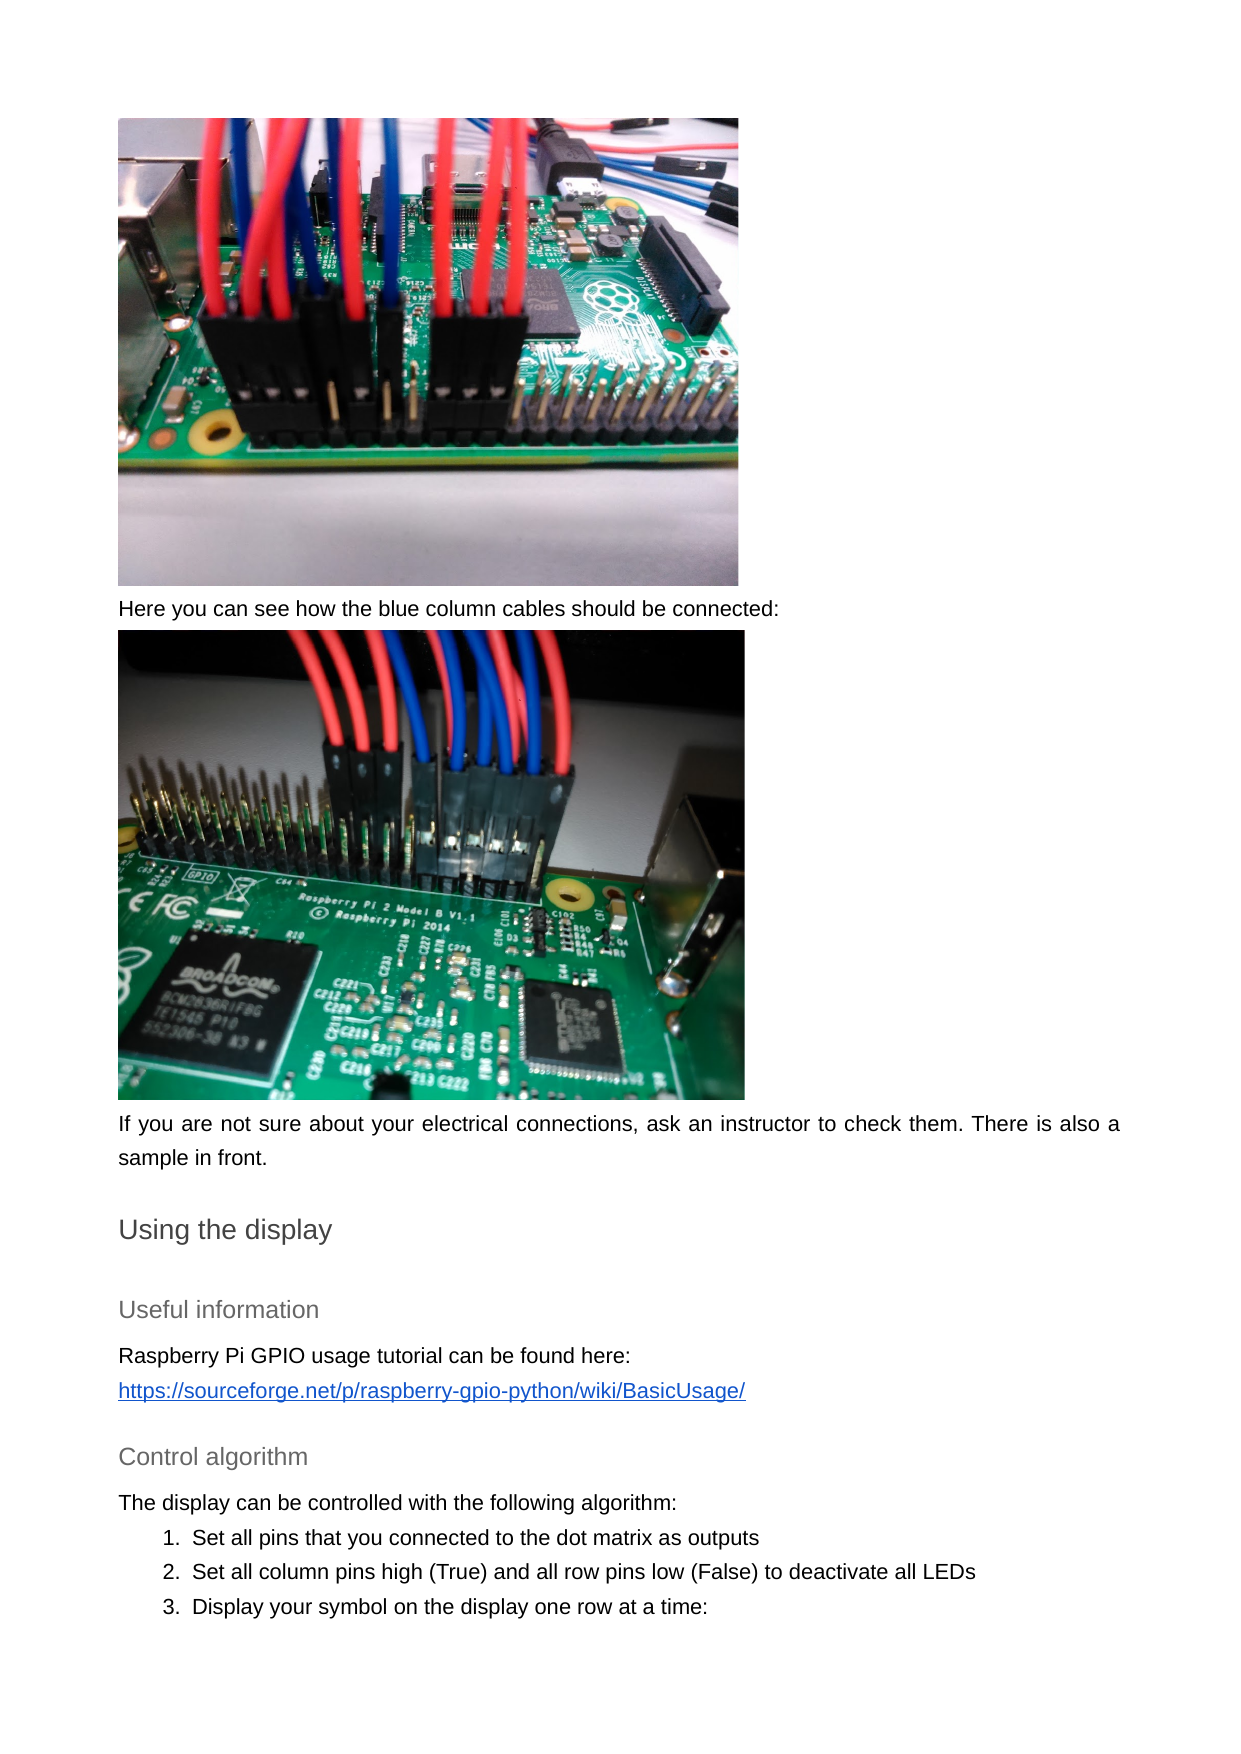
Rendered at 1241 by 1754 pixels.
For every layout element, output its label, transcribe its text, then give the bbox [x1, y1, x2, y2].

list Display your symbol on the display one row at a time: [162, 1594, 1122, 1619]
list Set all pins that you connected to the dot matrix as outputs [162, 1524, 1122, 1549]
text Raspberry Pi GPIO usage tutorial can be found here: [118, 1343, 1122, 1368]
text If you are not sure about your electrical connections, ask an instructor to check them. There is also a sample in front. [118, 1110, 1122, 1170]
text Here you can see how the blue column cables should be connected: [118, 596, 1122, 621]
picture [118, 118, 739, 586]
text https://sourceforge.net/p/raspberry-gpio-python/wiki/BasicUsage/ [118, 1378, 1122, 1403]
picture [118, 630, 745, 1100]
subtitle Useful information [118, 1295, 1122, 1324]
list Set all column pins high (True) and all row pins low (False) to deactivate all LEDs [162, 1559, 1122, 1584]
subtitle Using the display [118, 1213, 1122, 1246]
text The display can be controlled with the following algorithm: [118, 1490, 1122, 1515]
subtitle Control algorithm [118, 1442, 1122, 1471]
